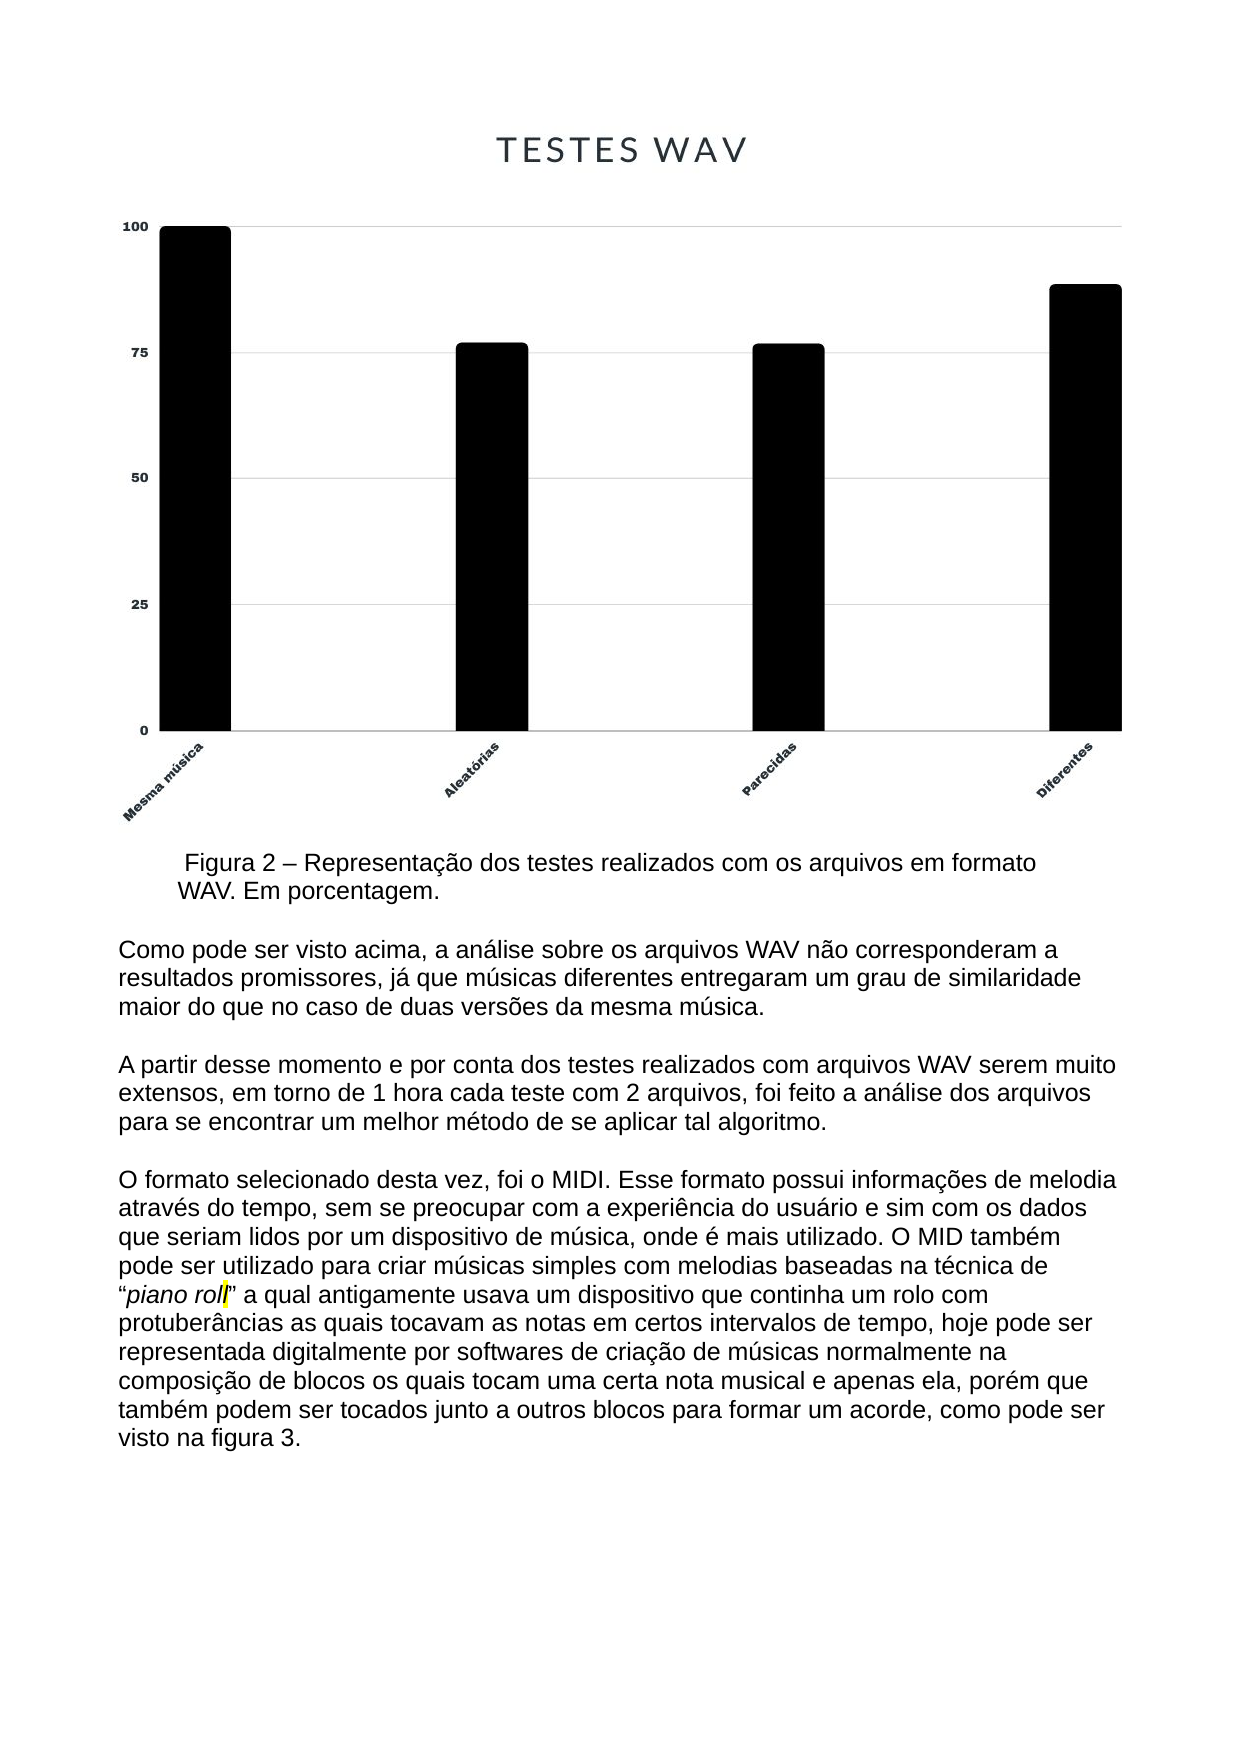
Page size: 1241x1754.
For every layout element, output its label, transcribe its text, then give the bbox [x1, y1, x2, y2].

text [177, 75, 1063, 94]
picture [118, 94, 1123, 848]
text Figura 2 – Representação dos testes realizados com os arquivos em formato WAV. Em porcentagem. [177, 848, 1063, 905]
text O formato selecionado desta vez, foi o MIDI. Esse formato possui informações de melodia através do tempo, sem se preocupar com a experiência do usuário e sim com os dados que seriam lidos por um dispositivo de música, onde é mais utilizado. O MID também pode ser utilizado para criar músicas simples com melodias baseadas na técnica de “piano roll” a qual antigamente usava um dispositivo que continha um rolo com protuberâncias as quais tocavam as notas em certos intervalos de tempo, hoje pode ser representada digitalmente por softwares de criação de músicas normalmente na composição de blocos os quais tocam uma certa nota musical e apenas ela, porém que também podem ser tocados junto a outros blocos para formar um acorde, como pode ser visto na figura 3. [118, 1164, 1122, 1452]
text A partir desse momento e por conta dos testes realizados com arquivos WAV serem muito extensos, em torno de 1 hora cada teste com 2 arquivos, foi feito a análise dos arquivos para se encontrar um melhor método de se aplicar tal algoritmo. [118, 1049, 1122, 1136]
text Como pode ser visto acima, a análise sobre os arquivos WAV não corresponderam a resultados promissores, já que músicas diferentes entregaram um grau de similaridade maior do que no caso de duas versões da mesma música. [118, 934, 1122, 1021]
